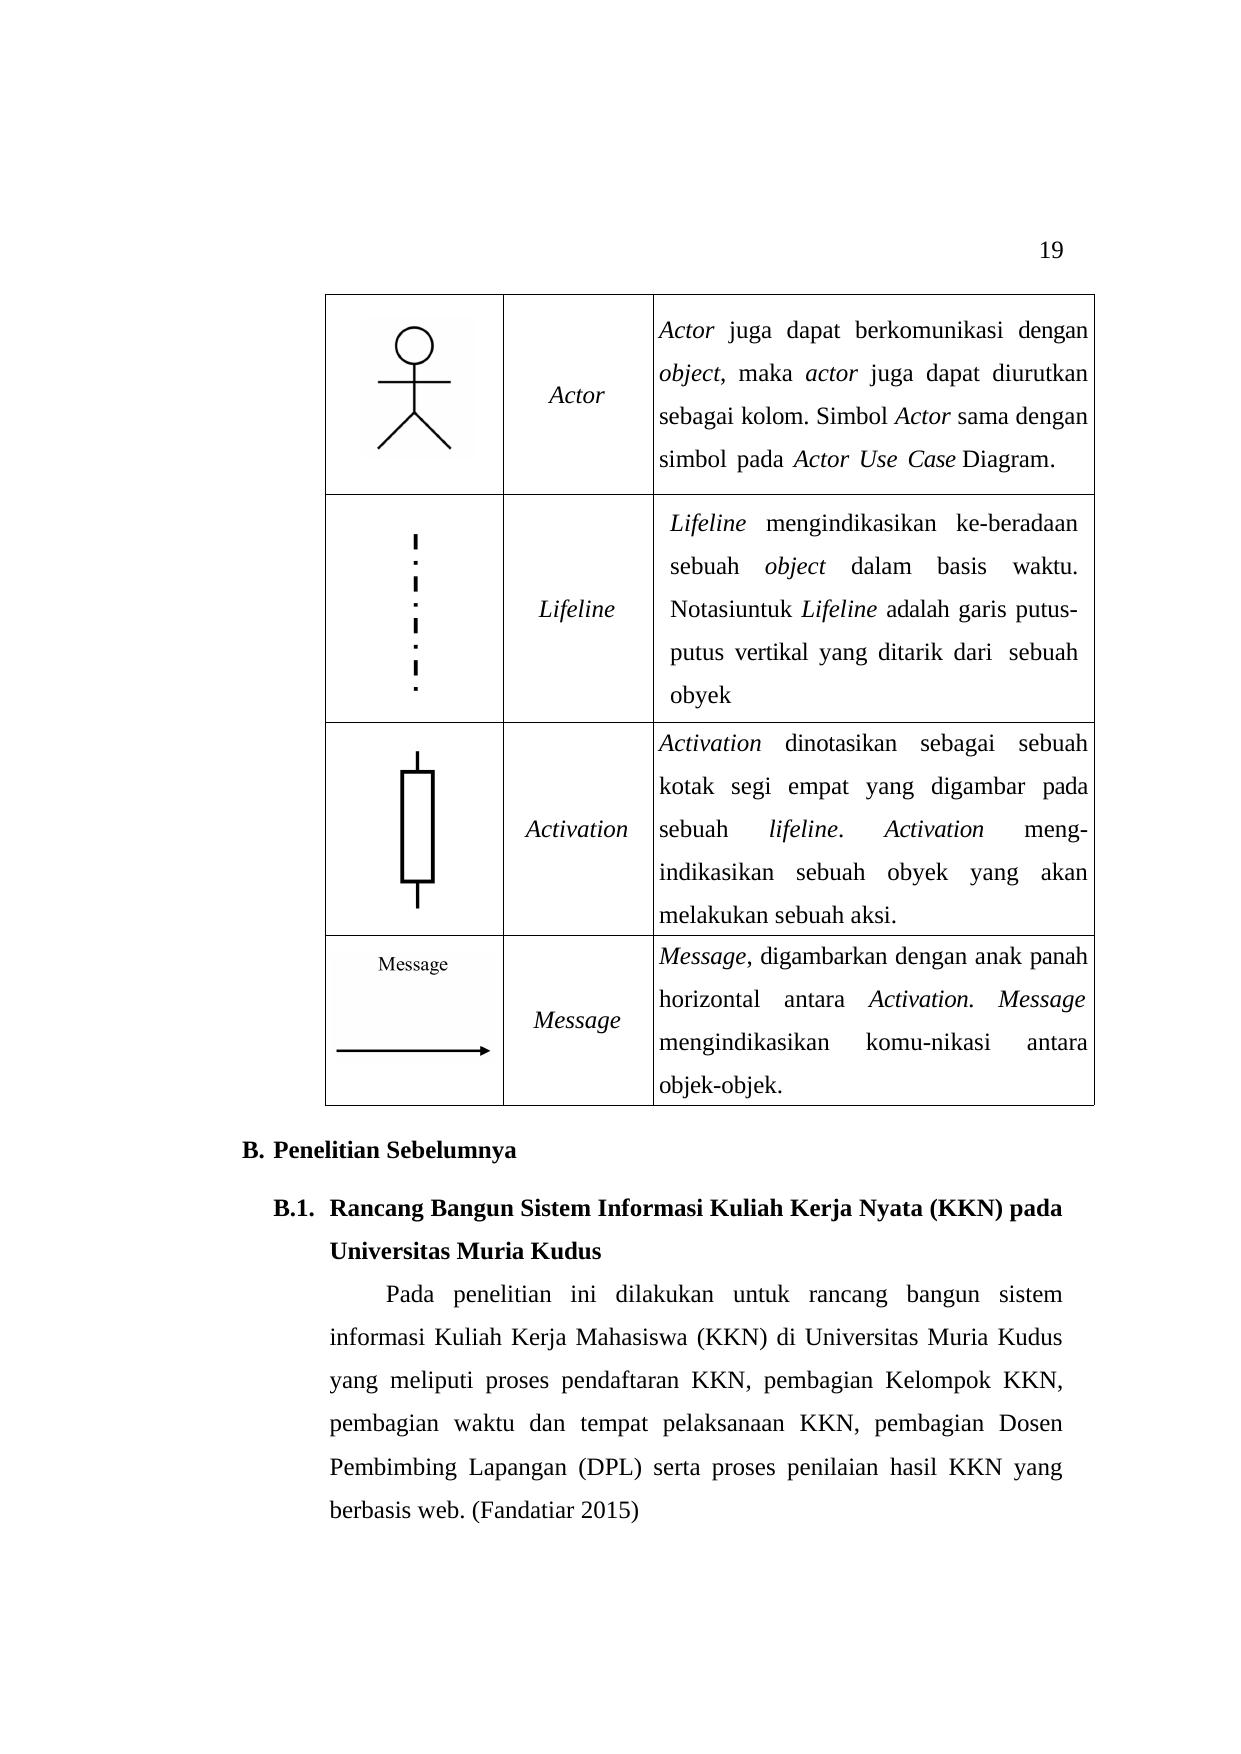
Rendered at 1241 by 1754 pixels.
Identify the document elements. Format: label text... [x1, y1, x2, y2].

table_cell [326, 723, 503, 935]
table_cell Actor juga dapat berkomunikasi dengan object, maka actor juga dapat diurutkan sebagai kolom. Simbol Actor sama dengan simbol pada Actor Use Case Diagram. [654, 295, 1094, 494]
table_cell [326, 495, 503, 722]
table_cell Message, digambarkan dengan anak panah horizontal antara Activation. Message mengindikasikan komu-nikasi antara objek-objek. [654, 936, 1094, 1104]
table_cell [326, 295, 503, 494]
list Penelitian Sebelumnya [236, 1135, 1063, 1163]
table_cell Message [504, 936, 653, 1104]
table_cell Lifeline [504, 495, 653, 722]
picture [361, 316, 476, 460]
picture [377, 507, 470, 707]
picture [330, 953, 495, 1062]
text Pada penelitian ini dilakukan untuk rancang bangun sistem informasi Kuliah Kerja Mahasiswa (KKN) di Universitas Muria Kudus yang meliputi proses pendaftaran KKN, pembagian Kelompok KKN, pembagian waktu dan tempat pelaksanaan KKN, pembagian Dosen Pembimbing Lapangan (DPL) serta proses penilaian hasil KKN yang berbasis web. (Fandatiar 2015)⁠ [329, 1279, 1063, 1523]
table_cell Lifeline mengindikasikan ke-beradaan sebuah object dalam basis waktu. Notasiuntuk Lifeline adalah garis putus-putus vertikal yang ditarik dari sebuah obyek [654, 495, 1094, 722]
picture [373, 738, 465, 927]
table_cell [326, 936, 503, 1104]
list Rancang Bangun Sistem Informasi Kuliah Kerja Nyata (KKN) pada Universitas Muria Kudus [273, 1193, 1063, 1265]
table_cell Activation [504, 723, 653, 935]
table_cell Activation dinotasikan sebagai sebuah kotak segi empat yang digambar pada sebuah lifeline. Activation meng-indikasikan sebuah obyek yang akan melakukan sebuah aksi. [654, 723, 1094, 935]
table_cell Actor [504, 295, 653, 494]
